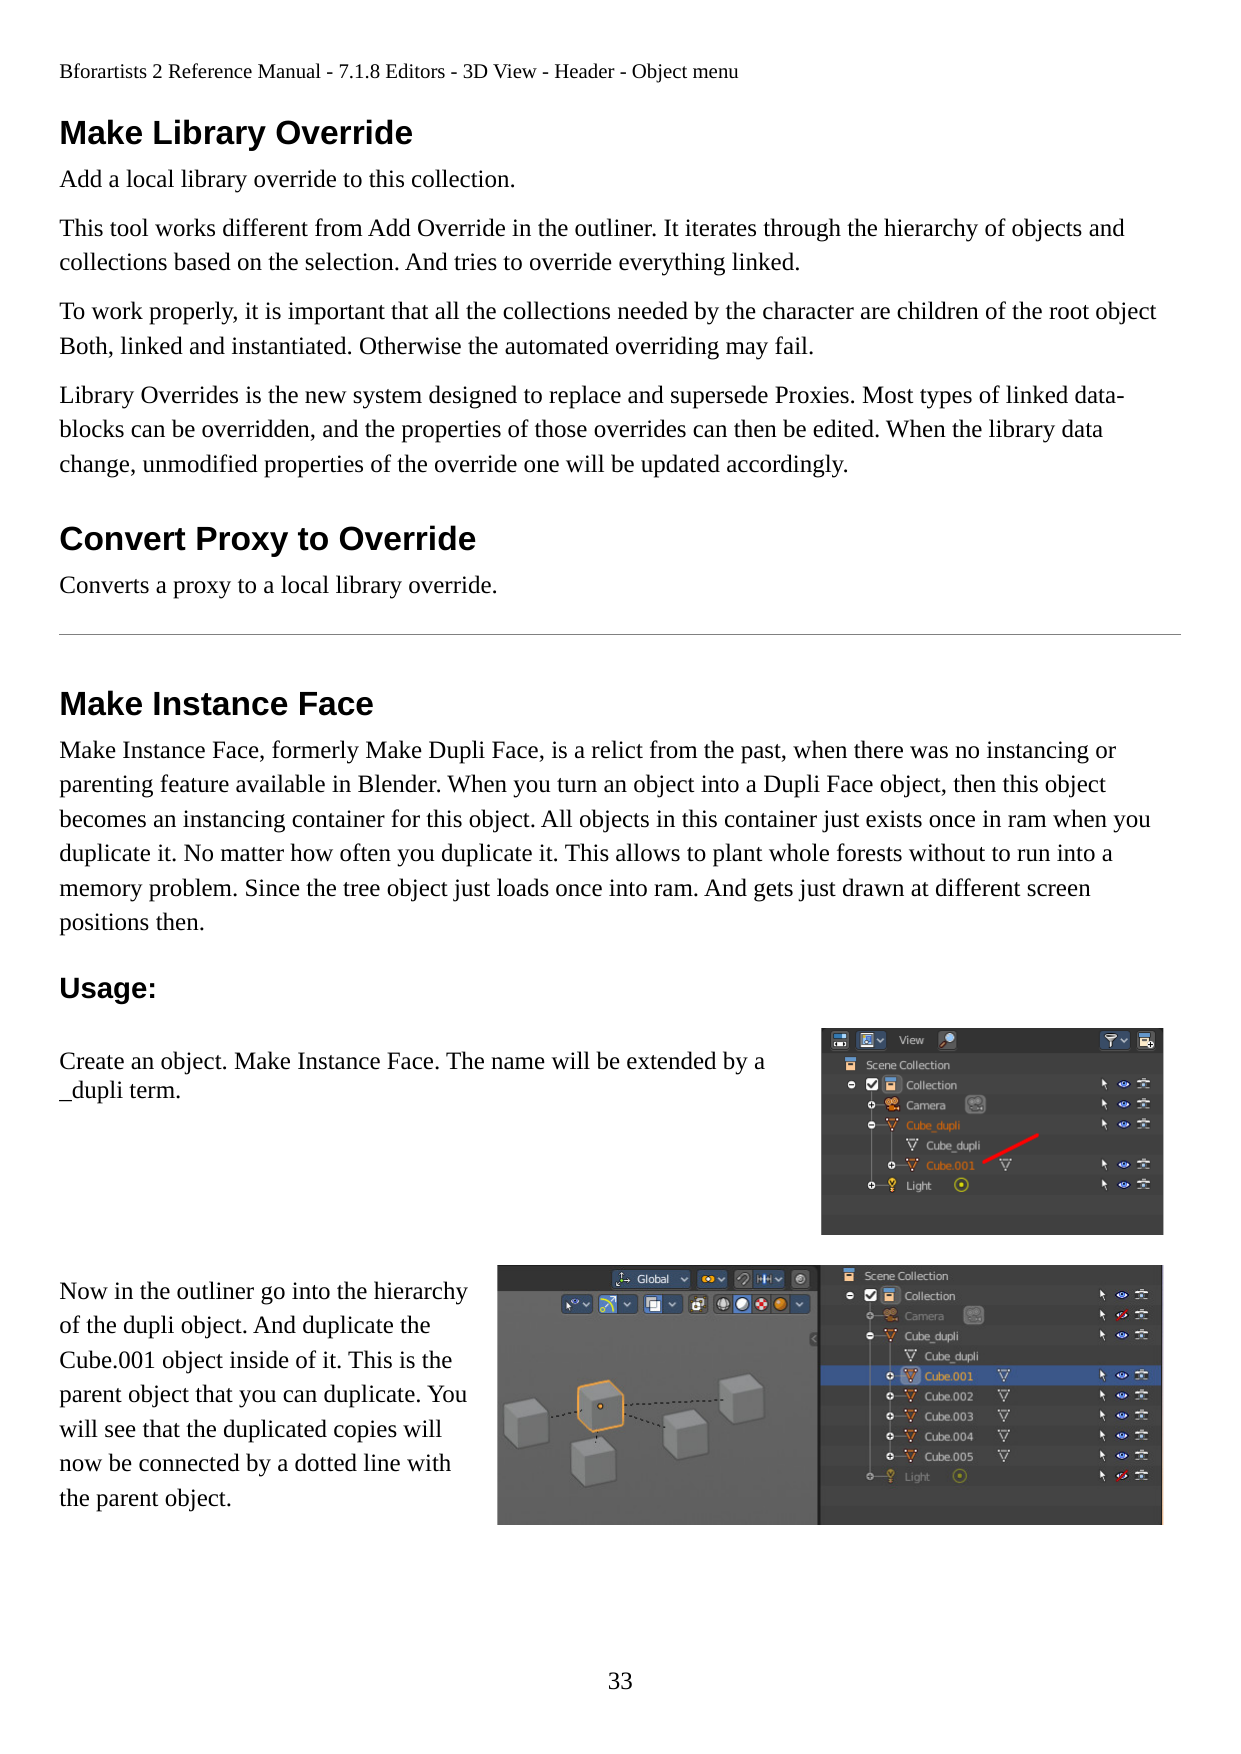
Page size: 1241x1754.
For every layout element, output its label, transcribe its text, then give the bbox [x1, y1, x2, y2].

text Converts a proxy to a local library override. [59, 570, 1181, 599]
text Add a local library override to this collection. [59, 164, 1181, 192]
subtitle Make Library Override [59, 113, 1181, 151]
text This tool works different from Add Override in the outliner. It iterates through the hierarchy of objects and collections based on the selection. And tries to override everything linked. [59, 213, 1181, 276]
picture [821, 1028, 1164, 1235]
text Create an object. Make Instance Face. The name will be extended by a _dupli term. [59, 1046, 821, 1104]
subtitle Usage: [59, 971, 1181, 1005]
text Library Overrides is the new system designed to replace and supersede Proxies. Most types of linked data-blocks can be overridden, and the properties of those overrides can then be edited. When the library data change, unmodified properties of the override one will be updated accordingly. [59, 380, 1181, 478]
text To work properly, it is important that all the collections needed by the character are children of the root object Both, linked and instantiated. Otherwise the automated overriding may fail. [59, 296, 1181, 359]
subtitle Convert Proxy to Override [59, 519, 1181, 557]
picture [497, 1265, 1164, 1525]
text Now in the outliner go into the hierarchy of the dupli object. And duplicate the Cube.001 object inside of it. This is the parent object that you can duplicate. You will see that the duplicated copies will now be connected by a dotted line with the parent object. [59, 1276, 497, 1512]
text Make Instance Face, formerly Make Dupli Face, is a relict from the past, when there was no instancing or parenting feature available in Blender. When you turn an object into a Dupli Face object, then this object becomes an instancing container for this object. All objects in this container just exists once in ram when you duplicate it. No matter how often you duplicate it. This allows to plant whole forests without to run into a memory problem. Since the tree object just loads once into ram. And gets just drawn at different screen positions then. [59, 735, 1181, 936]
subtitle Make Instance Face [59, 684, 1181, 723]
